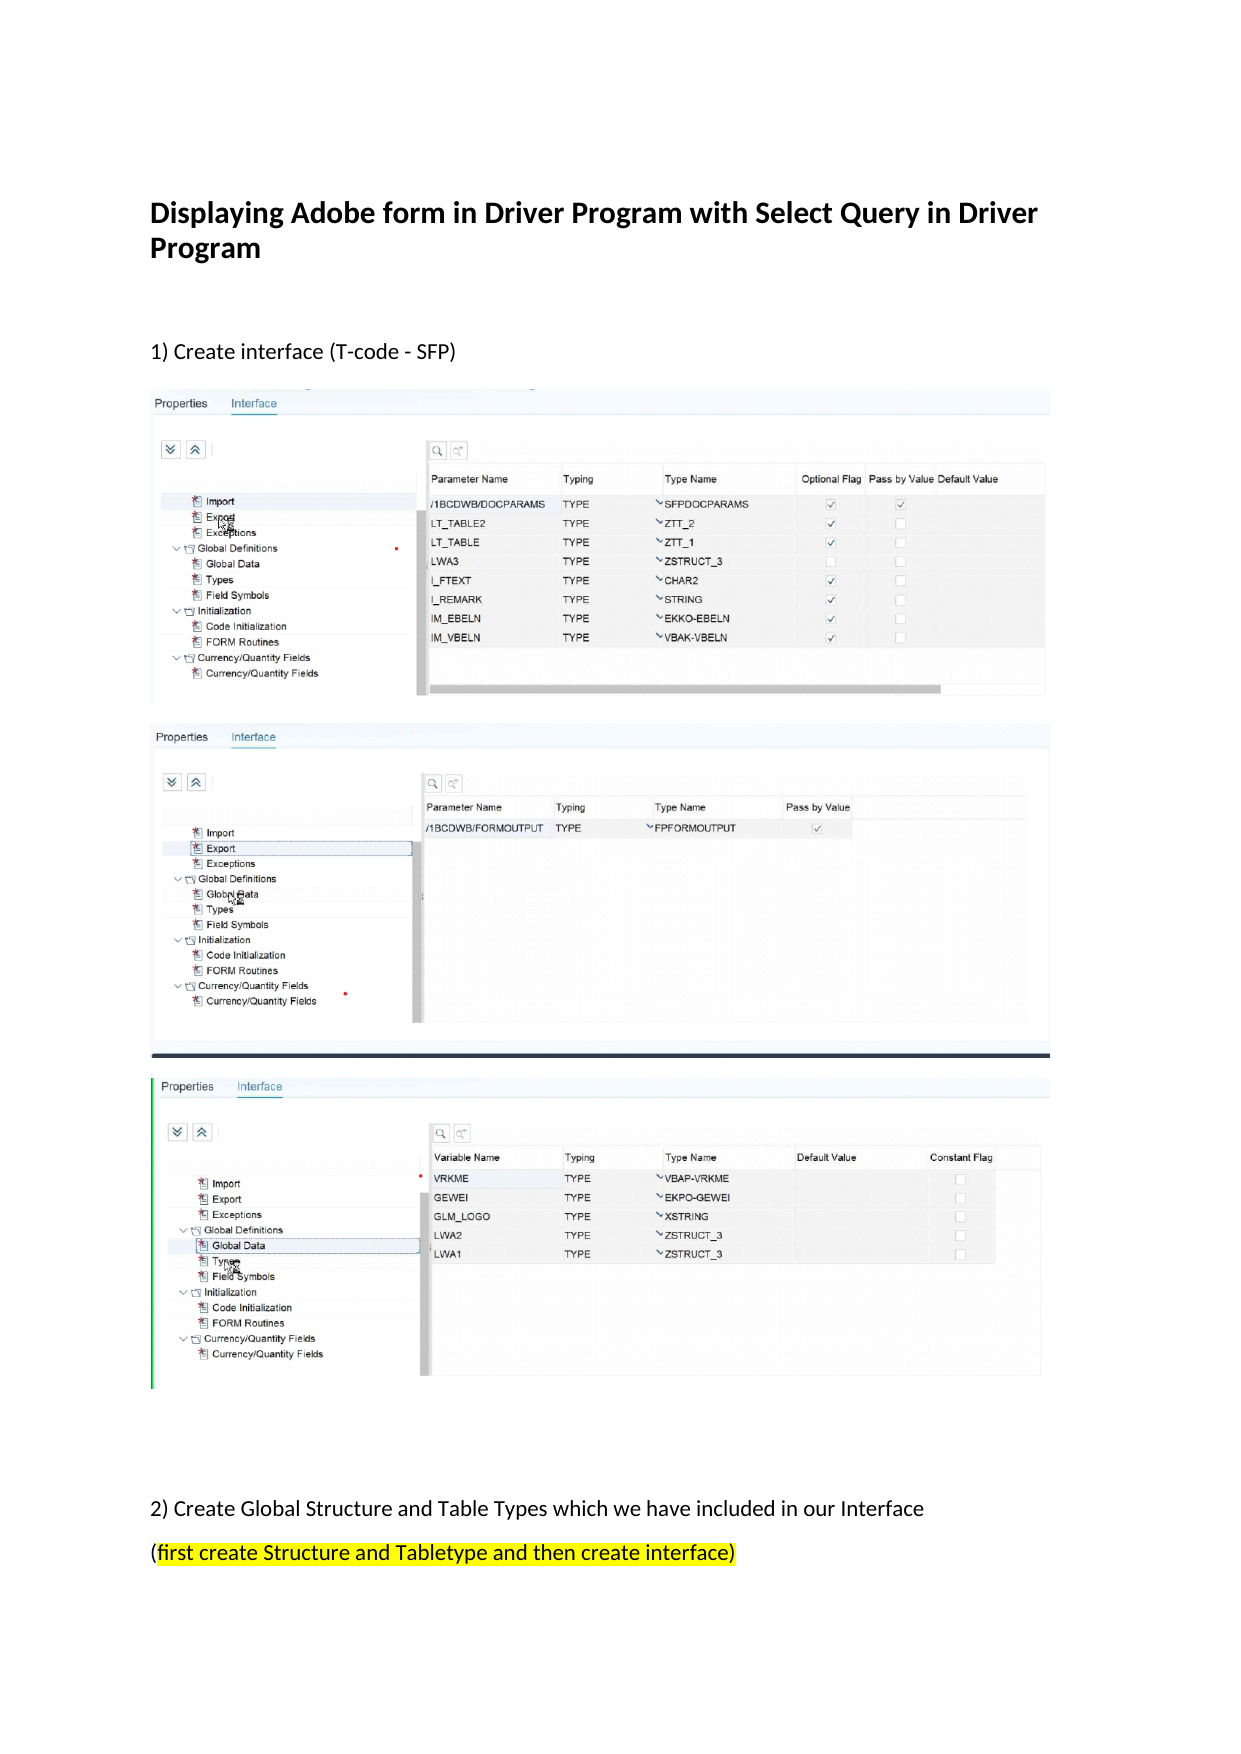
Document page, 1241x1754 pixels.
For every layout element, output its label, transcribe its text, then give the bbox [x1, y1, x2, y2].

text Displaying Adobe form in Driver Program with Select Query in Driver Program [150, 199, 1090, 267]
text (first create Structure and Tabletype and then create interface) [150, 1543, 1090, 1566]
text 2) Create Global Structure and Table Types which we have included in our Interface [150, 1499, 1090, 1522]
text 1) Create interface (T-code - SFP) [150, 342, 1090, 365]
